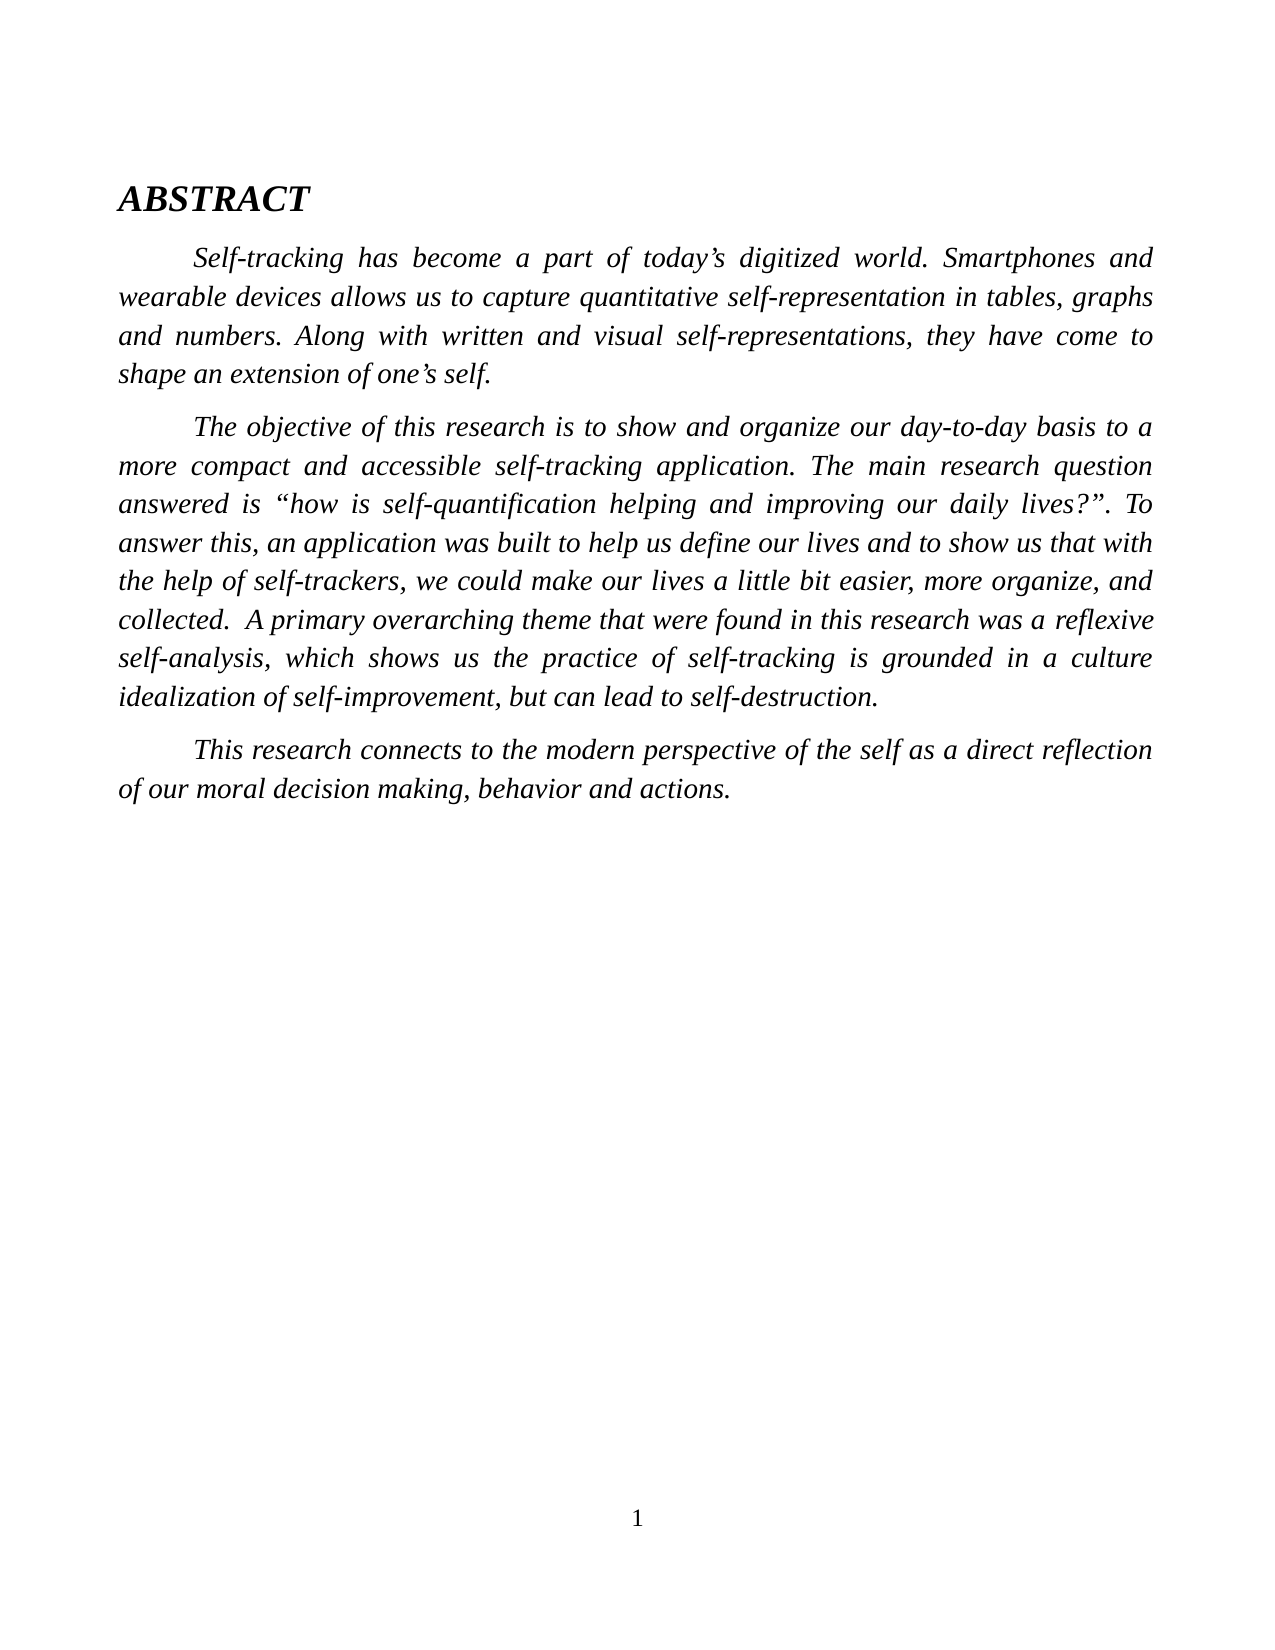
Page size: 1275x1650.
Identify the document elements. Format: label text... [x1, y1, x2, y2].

text The objective of this research is to show and organize our day-to-day basis to a more compact and accessible self-tracking application. The main research question answered is “how is self-quantification helping and improving our daily lives?”. To answer this, an application was built to help us define our lives and to show us that with the help of self-trackers, we could make our lives a little bit easier, more organize, and collected. A primary overarching theme that were found in this research was a reflexive self-analysis, which shows us the practice of self-tracking is grounded in a culture idealization of self-improvement, but can lead to self-destruction. [118, 409, 1157, 713]
text ABSTRACT [118, 176, 1157, 219]
text This research connects to the modern perspective of the self as a direct reflection of our moral decision making, behavior and actions. [118, 732, 1157, 804]
text Self-tracking has become a part of today’s digitized world. Smartphones and wearable devices allows us to capture quantitative self-representation in tables, graphs and numbers. Along with written and visual self-representations, they have come to shape an extension of one’s self. [118, 241, 1157, 390]
